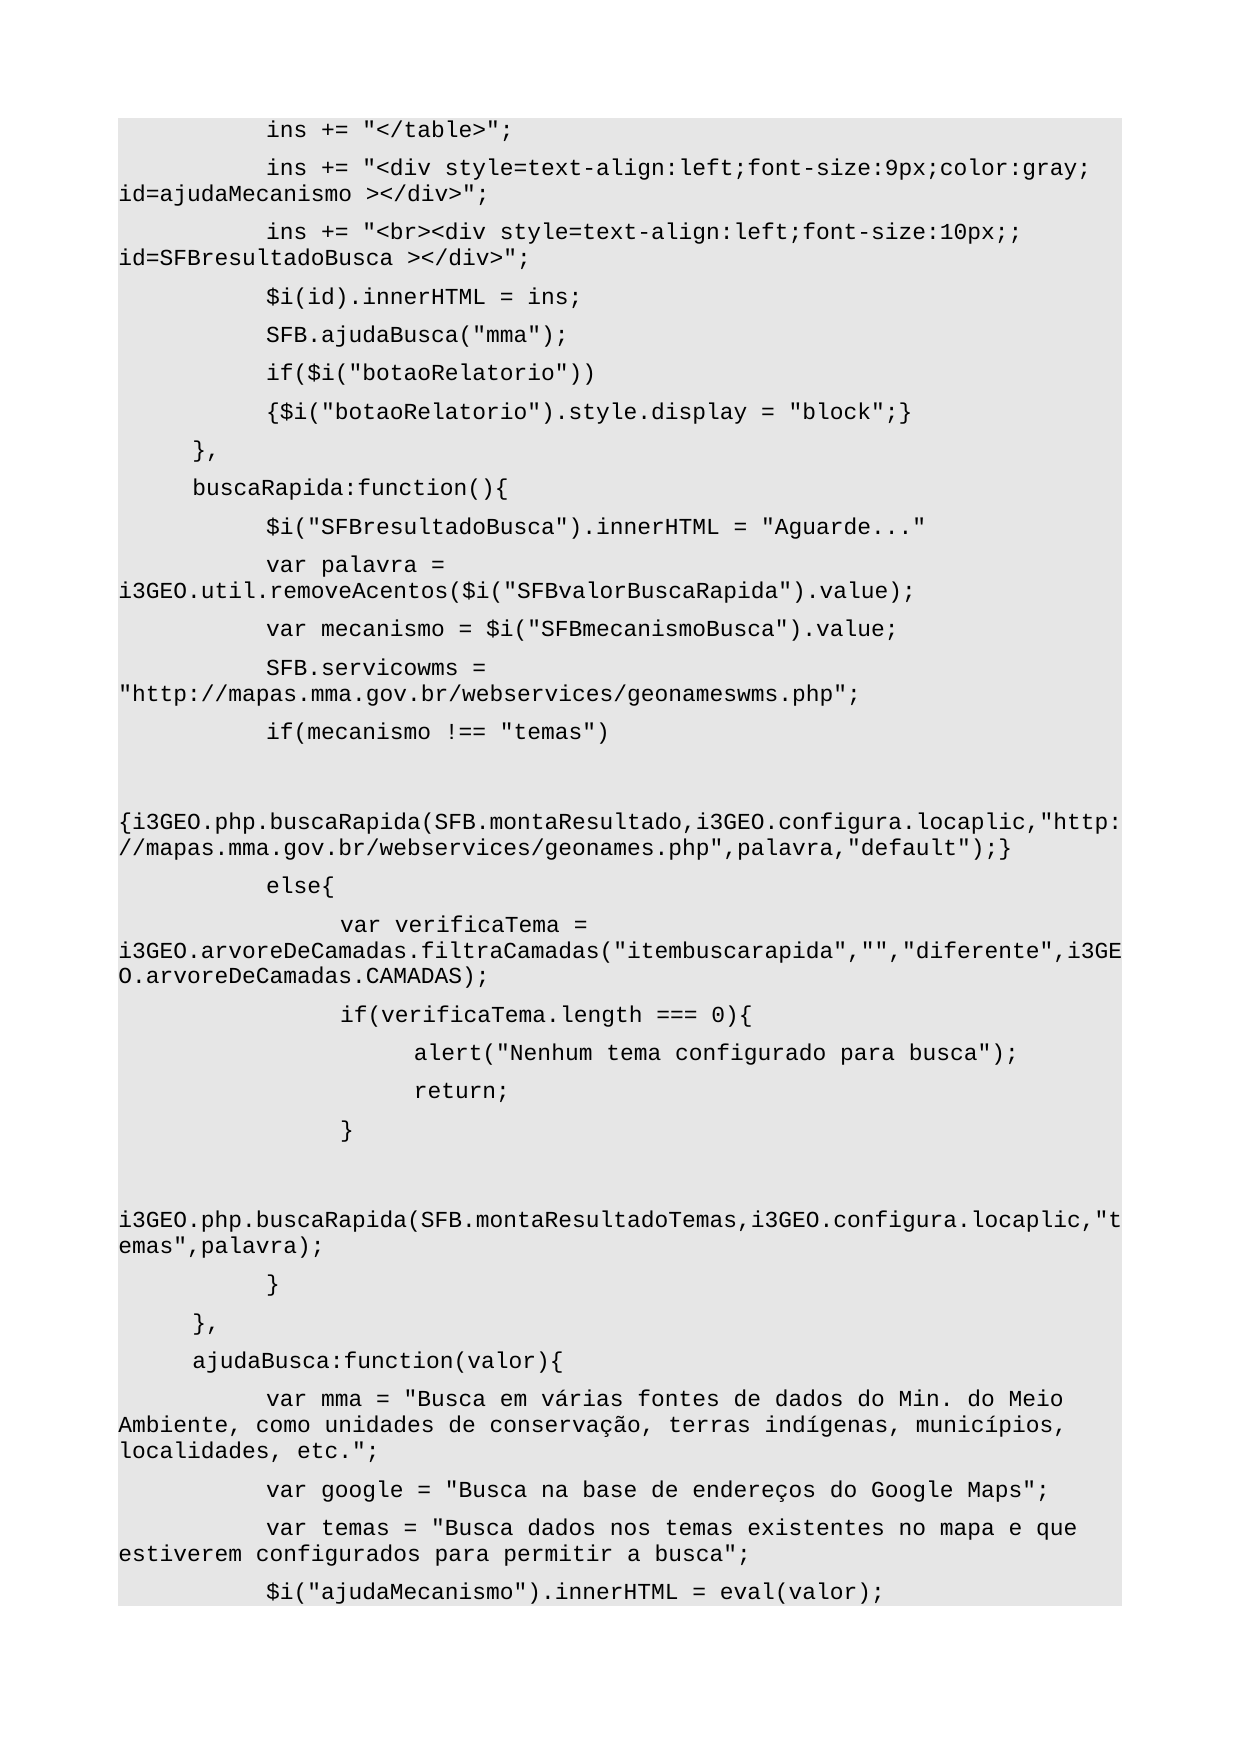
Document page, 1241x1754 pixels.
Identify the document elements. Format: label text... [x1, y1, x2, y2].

text i3GEO.php.buscaRapida(SFB.montaResultadoTemas,i3GEO.configura.locaplic,"temas",palavra); [118, 1157, 1122, 1260]
text var mma = "Busca em várias fontes de dados do Min. do Meio Ambiente, como unidades de conservação, terras indígenas, municípios, localidades, etc."; [118, 1388, 1122, 1466]
text if($i("botaoRelatorio")) [118, 362, 1122, 388]
text buscaRapida:function(){ [118, 477, 1122, 503]
text alert("Nenhum tema configurado para busca"); [118, 1042, 1122, 1067]
text ajudaBusca:function(valor){ [118, 1349, 1122, 1375]
text var palavra = i3GEO.util.removeAcentos($i("SFBvalorBuscaRapida").value); [118, 553, 1122, 605]
text $i("ajudaMecanismo").innerHTML = eval(valor); [118, 1581, 1122, 1606]
text var verificaTema = i3GEO.arvoreDeCamadas.filtraCamadas("itembuscarapida","","diferente",i3GEO.arvoreDeCamadas.CAMADAS); [118, 913, 1122, 991]
text else{ [118, 875, 1122, 901]
text $i("SFBresultadoBusca").innerHTML = "Aguarde..." [118, 515, 1122, 541]
text var mecanismo = $i("SFBmecanismoBusca").value; [118, 618, 1122, 643]
text }, [118, 438, 1122, 464]
text SFB.servicowms = "http://mapas.mma.gov.br/webservices/geonameswms.php"; [118, 656, 1122, 708]
text if(verificaTema.length === 0){ [118, 1003, 1122, 1029]
text ins += "<br><div style=text-align:left;font-size:10px;; id=SFBresultadoBusca ></div>"; [118, 221, 1122, 273]
text } [118, 1118, 1122, 1144]
text {$i("botaoRelatorio").style.display = "block";} [118, 400, 1122, 426]
text if(mecanismo !== "temas") [118, 720, 1122, 746]
text return; [118, 1080, 1122, 1106]
text } [118, 1273, 1122, 1299]
text {i3GEO.php.buscaRapida(SFB.montaResultado,i3GEO.configura.locaplic,"http://mapas.mma.gov.br/webservices/geonames.php",palavra,"default");} [118, 758, 1122, 862]
text var google = "Busca na base de endereços do Google Maps"; [118, 1478, 1122, 1504]
text }, [118, 1311, 1122, 1337]
text ins += "</table>"; [118, 118, 1122, 144]
text ins += "<div style=text-align:left;font-size:9px;color:gray; id=ajudaMecanismo ></div>"; [118, 156, 1122, 208]
text $i(id).innerHTML = ins; [118, 285, 1122, 311]
text var temas = "Busca dados nos temas existentes no mapa e que estiverem configurados para permitir a busca"; [118, 1516, 1122, 1568]
text SFB.ajudaBusca("mma"); [118, 323, 1122, 349]
